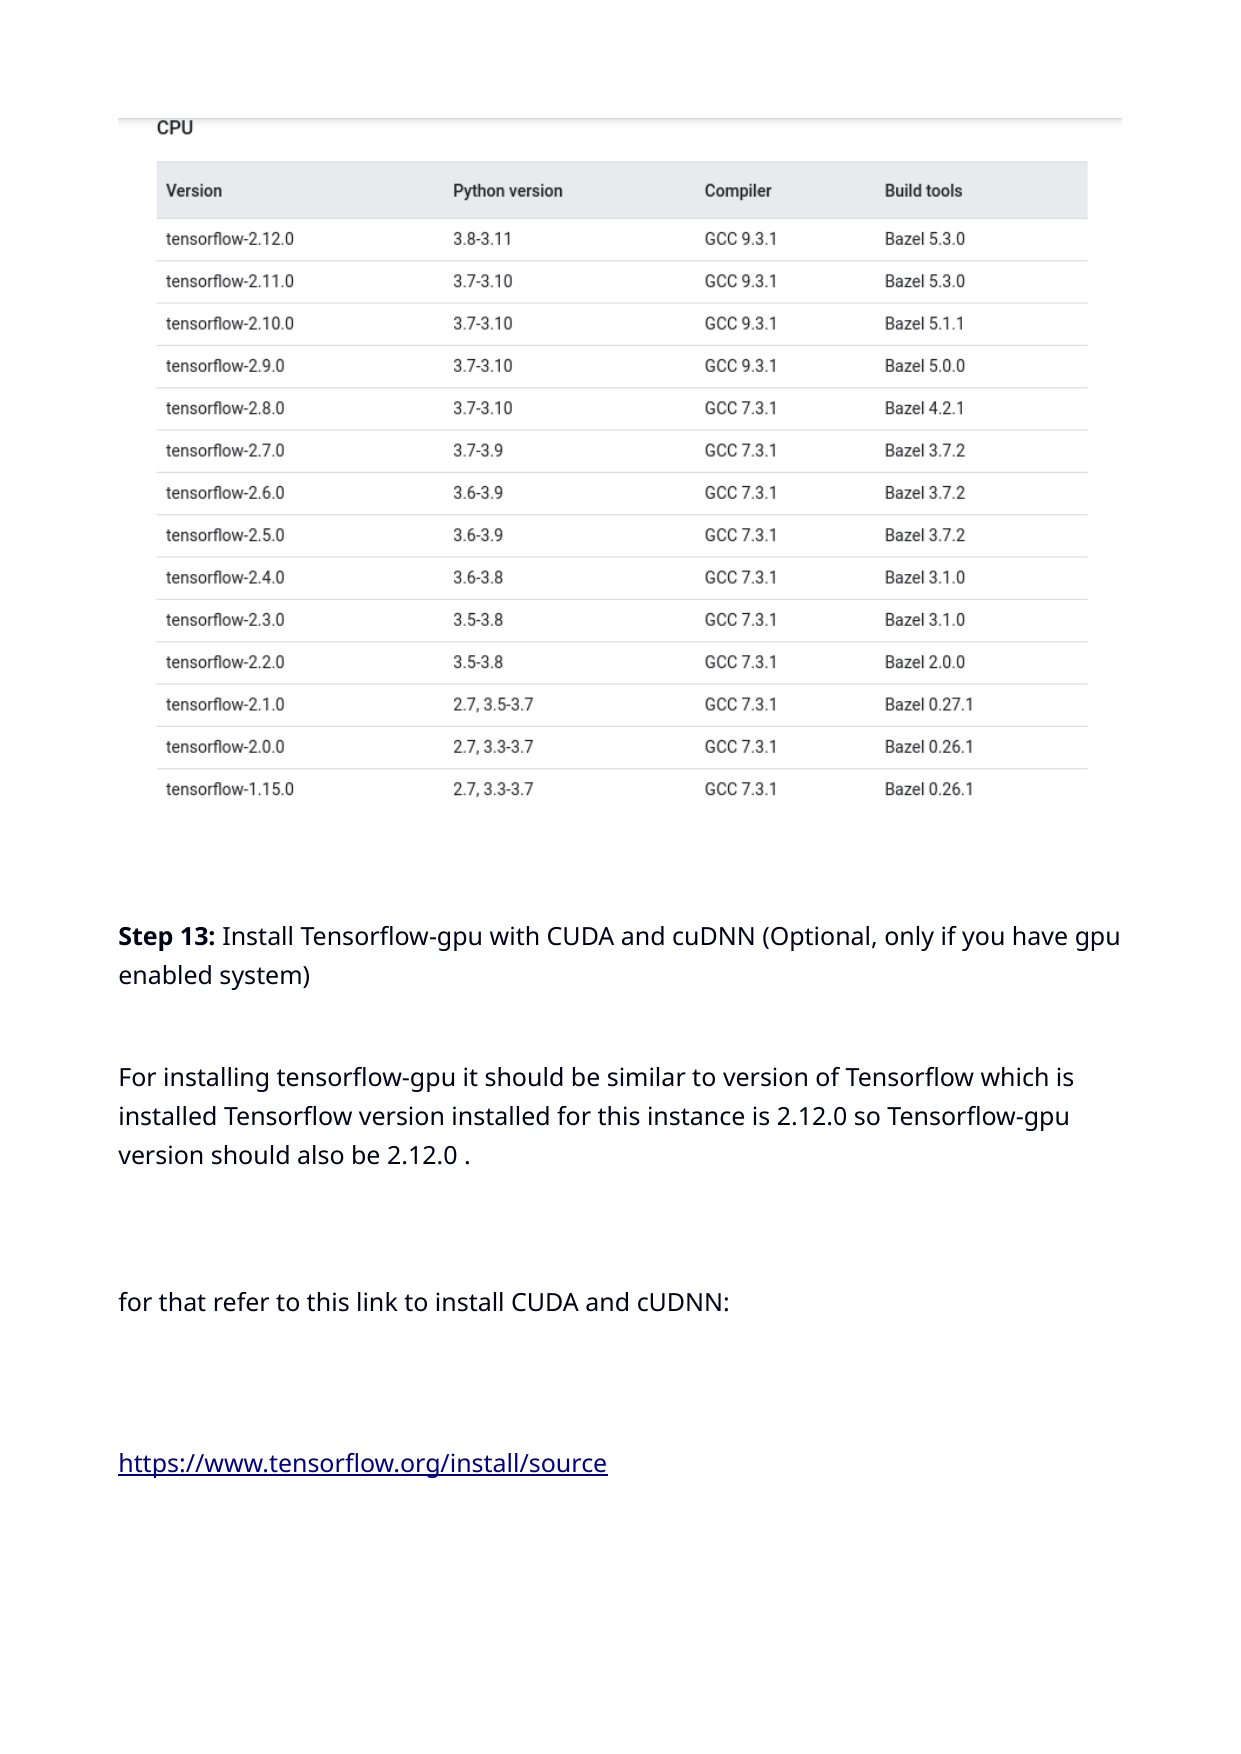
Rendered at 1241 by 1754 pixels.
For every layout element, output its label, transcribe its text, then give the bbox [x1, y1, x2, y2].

text https://www.tensorflow.org/install/source [118, 1446, 1122, 1479]
text For installing tensorflow-gpu it should be similar to version of Tensorflow which is installed Tensorflow version installed for this instance is 2.12.0 so Tensorflow-gpu version should also be 2.12.0 . [118, 1059, 1122, 1172]
text for that refer to this link to install CUDA and cUDNN: [118, 1245, 1122, 1318]
picture [118, 118, 1123, 807]
text Step 13: Install Tensorflow-gpu with CUDA and cuDNN (Optional, only if you have gpu enabled system) [118, 919, 1122, 992]
